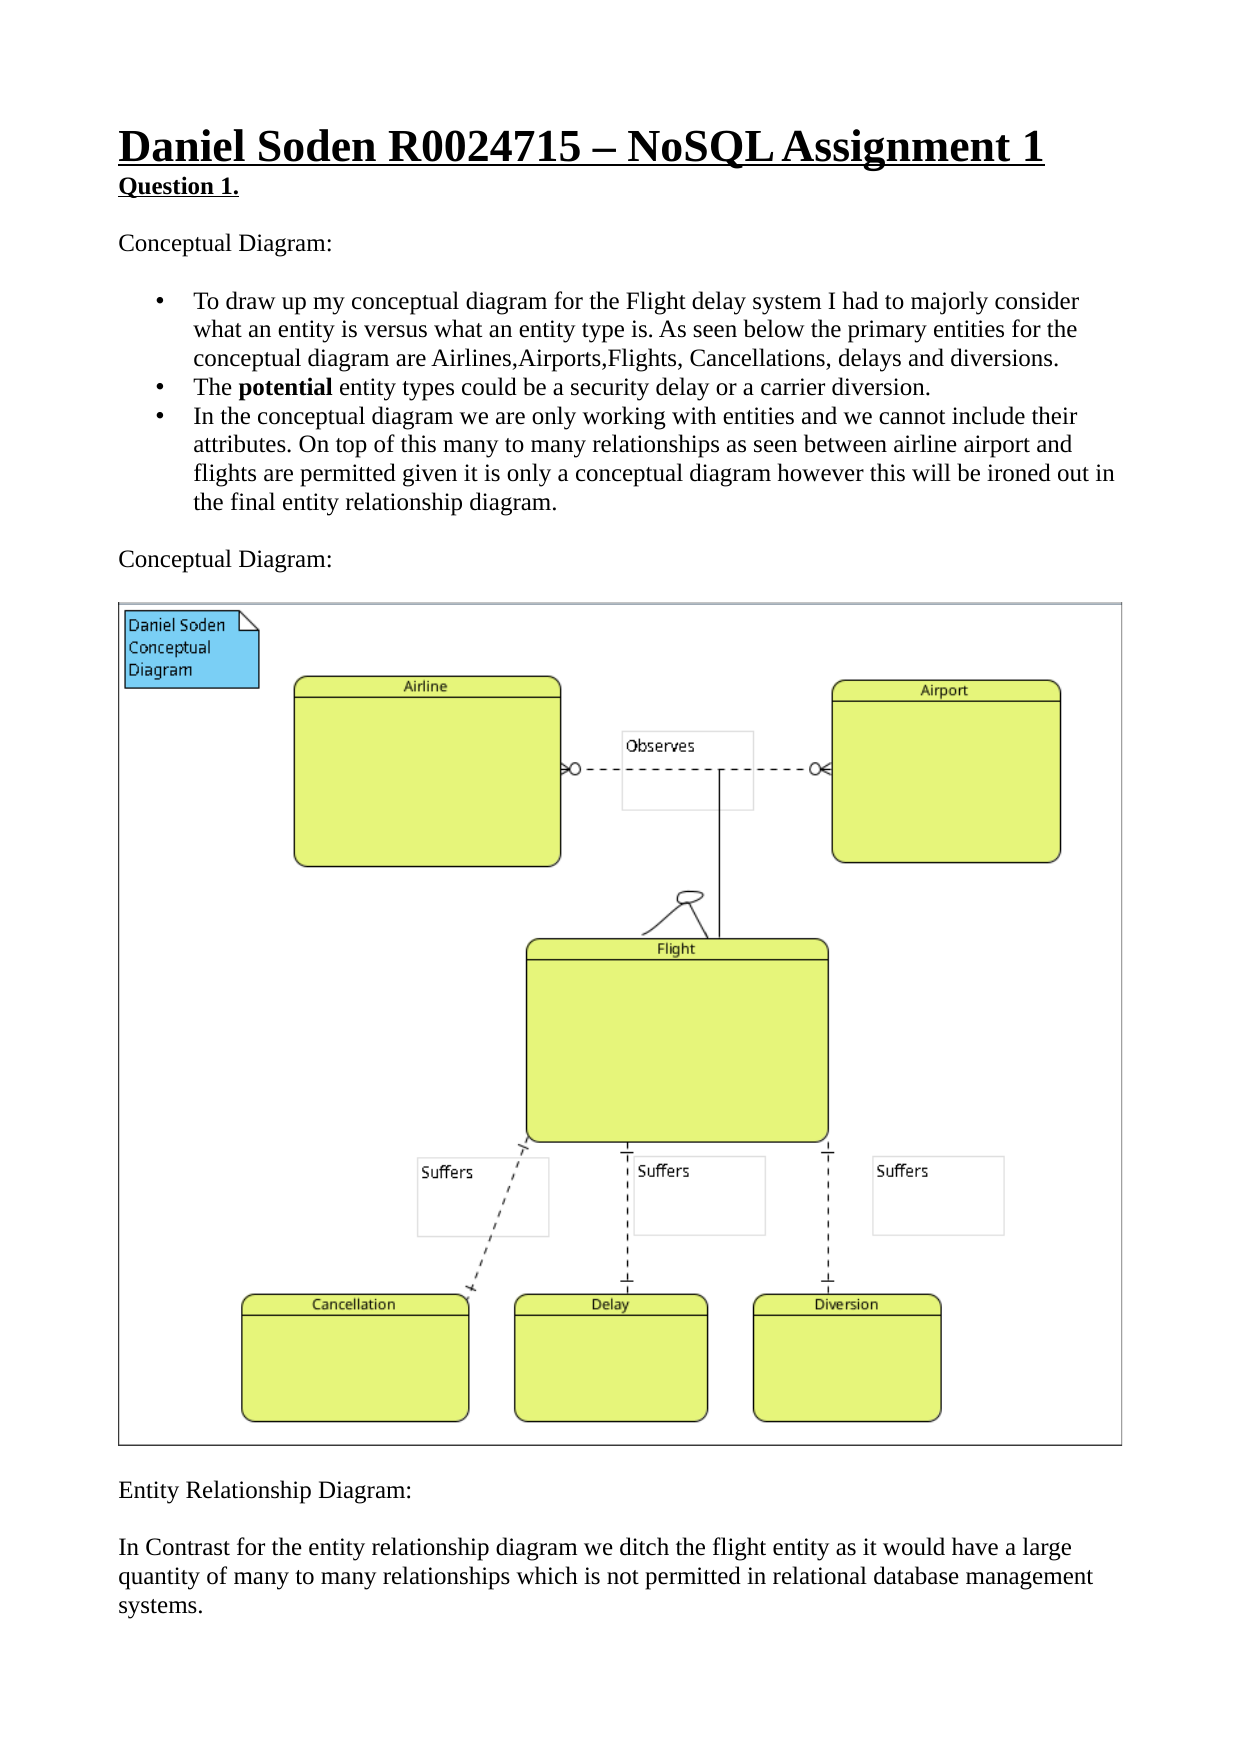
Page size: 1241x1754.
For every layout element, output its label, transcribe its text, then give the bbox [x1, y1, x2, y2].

text Question 1. [118, 171, 1122, 199]
text Conceptual Diagram: [118, 544, 1122, 573]
list To draw up my conceptual diagram for the Flight delay system I had to majorly consider what an entity is versus what an entity type is. As seen below the primary entities for the conceptual diagram are Airlines,Airports,Flights, Cancellations, delays and diversions. [156, 286, 1122, 372]
text Conceptual Diagram: [118, 228, 1122, 257]
text In Contrast for the entity relationship diagram we ditch the flight entity as it would have a large quantity of many to many relationships which is not permitted in relational database management systems. [118, 1532, 1122, 1618]
text Daniel Soden R0024715 – NoSQL Assignment 1 [118, 118, 1122, 171]
list The potential entity types could be a security delay or a carrier diversion. [156, 372, 1122, 401]
text Entity Relationship Diagram: [118, 1475, 1122, 1503]
list In the conceptual diagram we are only working with entities and we cannot include their attributes. On top of this many to many relationships as seen between airline airport and flights are permitted given it is only a conceptual diagram however this will be ironed out in the final entity relationship diagram. [156, 401, 1122, 516]
picture [118, 602, 1123, 1446]
